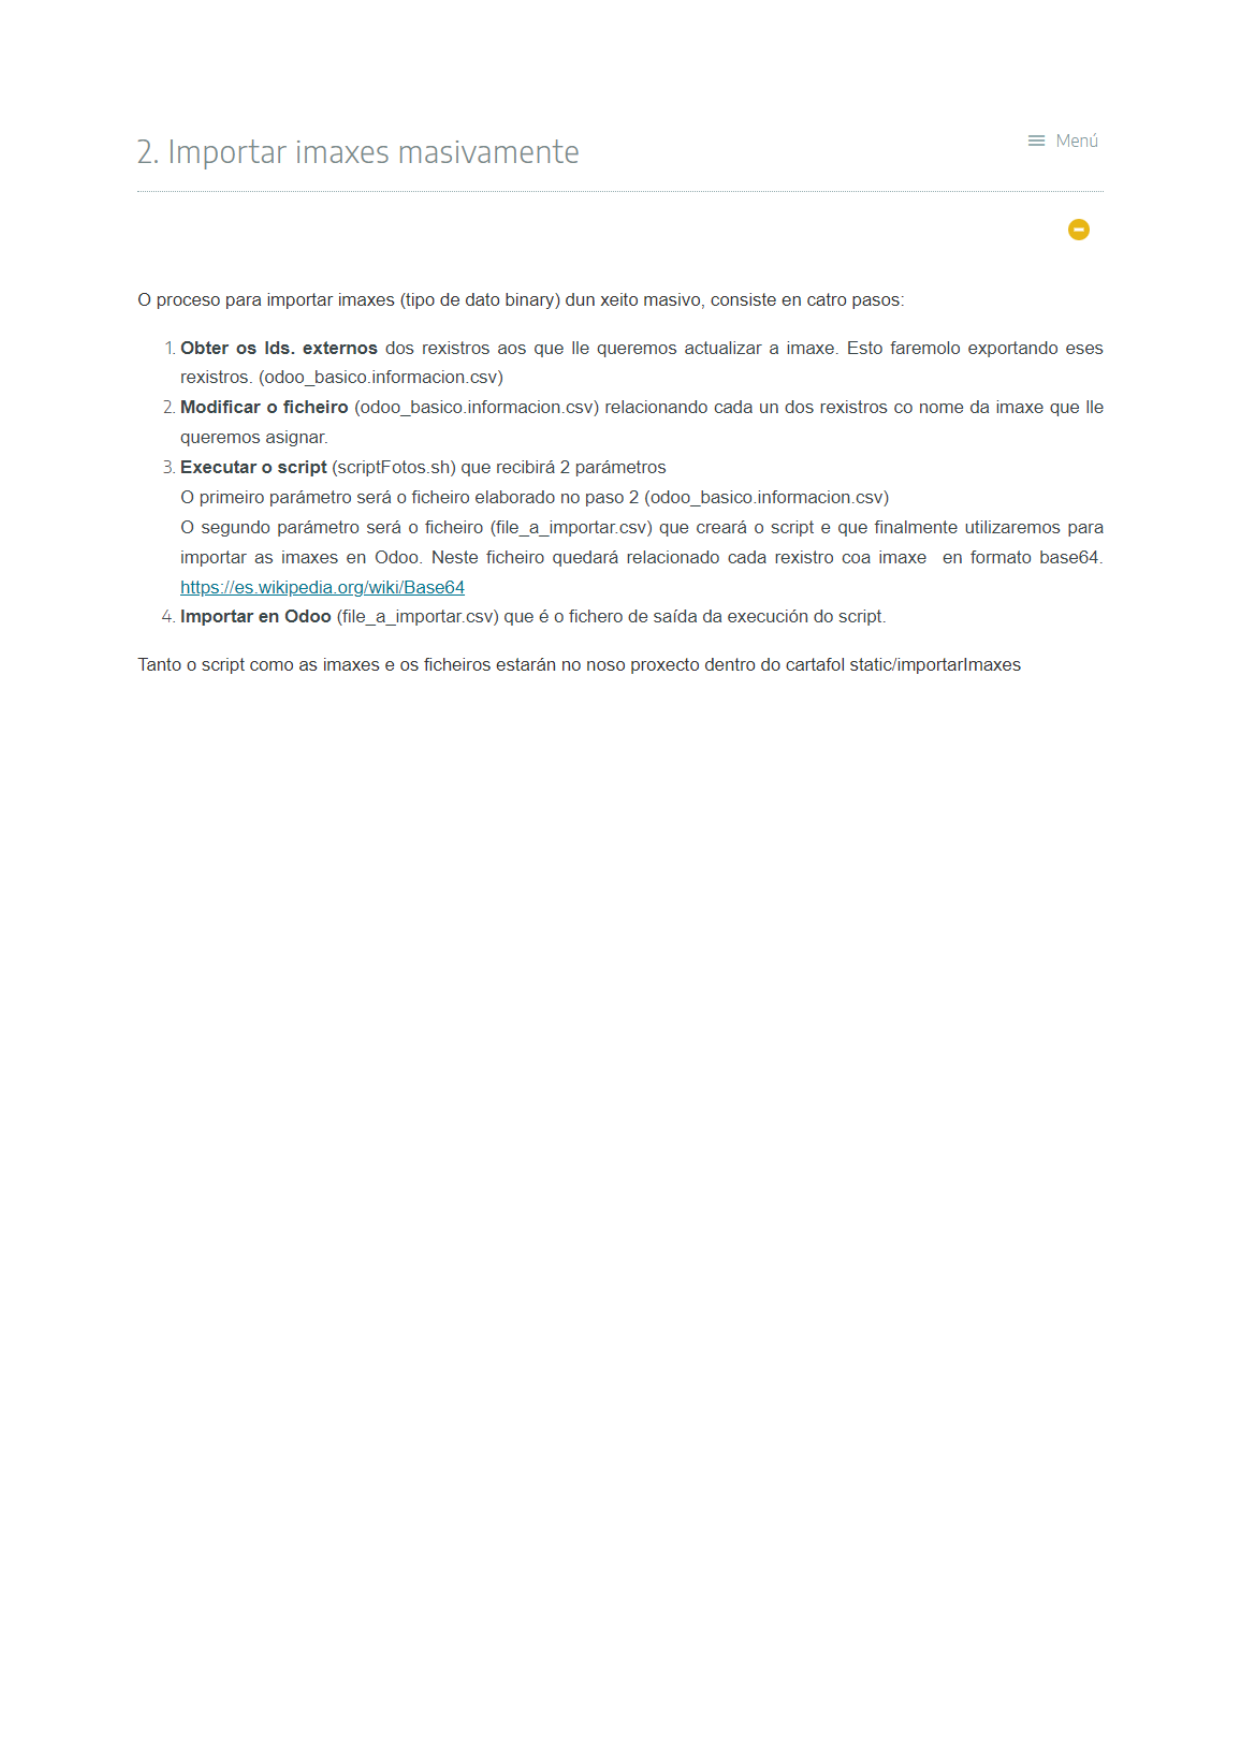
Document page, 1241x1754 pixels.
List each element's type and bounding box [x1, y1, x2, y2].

picture [118, 118, 1123, 704]
